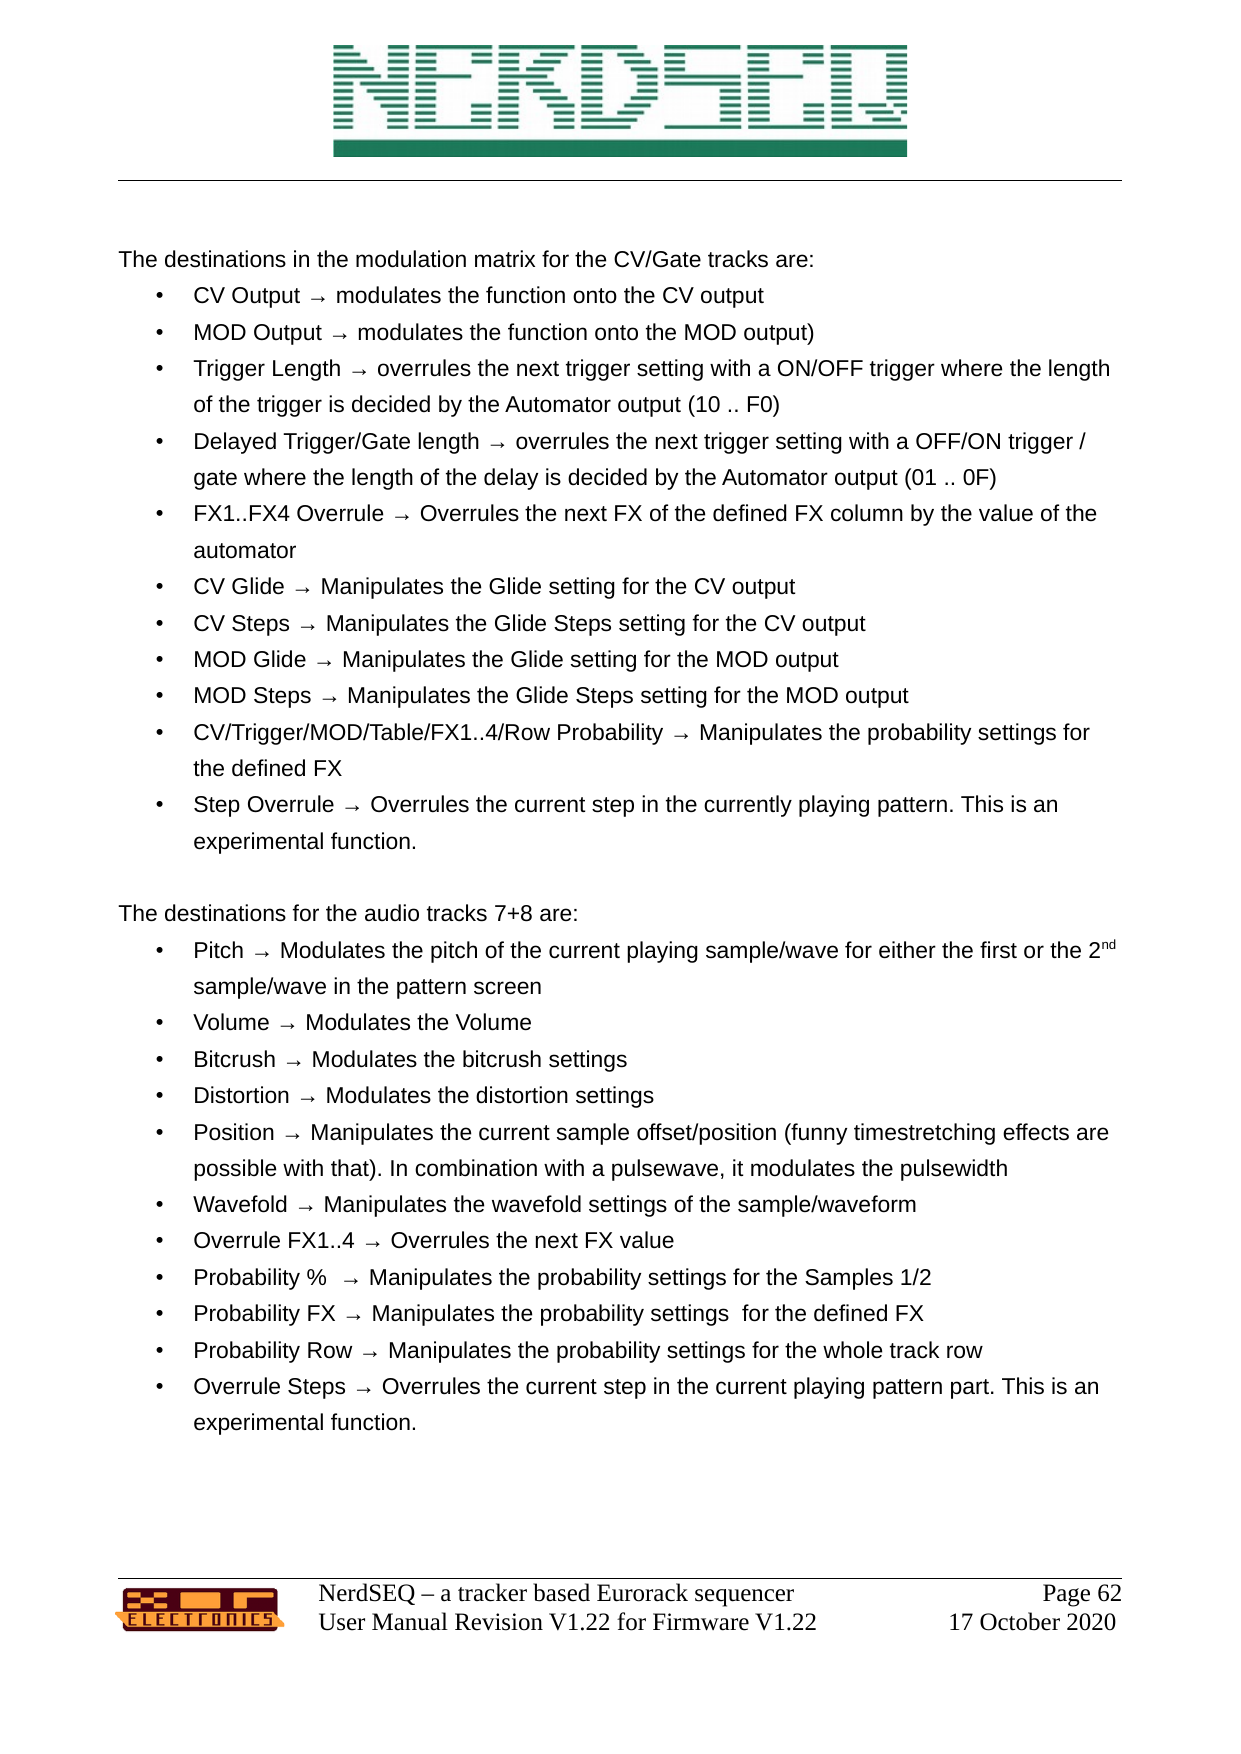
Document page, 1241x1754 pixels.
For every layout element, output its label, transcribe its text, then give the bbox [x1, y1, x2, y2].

list Trigger Length → overrules the next trigger setting with a ON/OFF trigger where the length of the trigger is decided by the Automator output (10 .. F0) [156, 355, 1122, 418]
list CV Steps → Manipulates the Glide Steps setting for the CV output [156, 609, 1122, 636]
text The destinations for the audio tracks 7+8 are: [118, 900, 1122, 927]
list MOD Glide → Manipulates the Glide setting for the MOD output [156, 646, 1122, 672]
list CV/Trigger/MOD/Table/FX1..4/Row Probability → Manipulates the probability settings for the defined FX [156, 718, 1122, 781]
list FX1..FX4 Overrule → Overrules the next FX of the defined FX column by the value of the automator [156, 500, 1122, 563]
list Distortion → Modulates the distortion settings [156, 1082, 1122, 1108]
list Bitcrush → Modulates the bitcrush settings [156, 1046, 1122, 1072]
list Position → Manipulates the current sample offset/position (funny timestretching effects are possible with that). In combination with a pulsewave, it modulates the pulsewidth [156, 1118, 1122, 1181]
list CV Output → modulates the function onto the CV output [156, 282, 1122, 309]
text The destinations in the modulation matrix for the CV/Gate tracks are: [118, 246, 1122, 272]
picture [115, 1584, 285, 1634]
list Probability % → Manipulates the probability settings for the Samples 1/2 [156, 1264, 1122, 1290]
list CV Glide → Manipulates the Glide setting for the CV output [156, 573, 1122, 599]
list MOD Steps → Manipulates the Glide Steps setting for the MOD output [156, 682, 1122, 708]
list Pitch → Modulates the pitch of the current playing sample/wave for either the first or the 2nd sample/wave in the pattern screen [156, 937, 1122, 999]
list Overrule Steps → Overrules the current step in the current playing pattern part. This is an experimental function. [156, 1373, 1122, 1436]
list Step Overrule → Overrules the current step in the currently playing pattern. This is an experimental function. [156, 791, 1122, 854]
list Delayed Trigger/Gate length → overrules the next trigger setting with a OFF/ON trigger / gate where the length of the delay is decided by the Automator output (01 .. 0F) [156, 428, 1122, 490]
list Volume → Modulates the Volume [156, 1009, 1122, 1036]
list Probability Row → Manipulates the probability settings for the whole track row [156, 1337, 1122, 1363]
list Overrule FX1..4 → Overrules the next FX value [156, 1227, 1122, 1254]
list Wavefold → Manipulates the wavefold settings of the sample/waveform [156, 1191, 1122, 1217]
picture [333, 45, 908, 157]
list MOD Output → modulates the function onto the MOD output) [156, 319, 1122, 345]
list Probability FX → Manipulates the probability settings for the defined FX [156, 1300, 1122, 1327]
